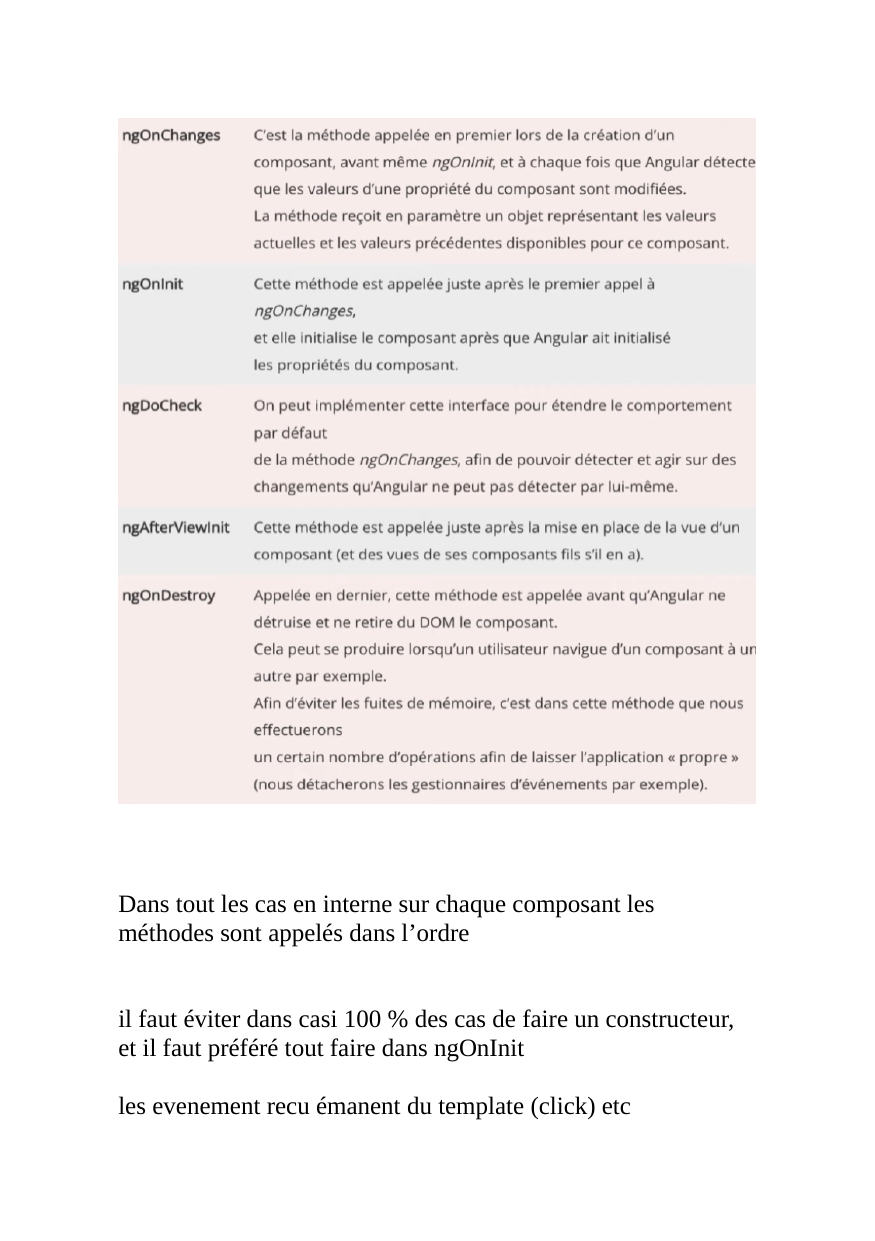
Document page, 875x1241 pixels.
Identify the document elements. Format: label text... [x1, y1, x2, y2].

picture [118, 118, 756, 804]
text Dans tout les cas en interne sur chaque composant les méthodes sont appelés dans l’ordre [118, 889, 756, 947]
text les evenement recu émanent du template (click) etc [118, 1091, 756, 1119]
text il faut éviter dans casi 100 % des cas de faire un constructeur, et il faut préféré tout faire dans ngOnInit [118, 1004, 756, 1062]
